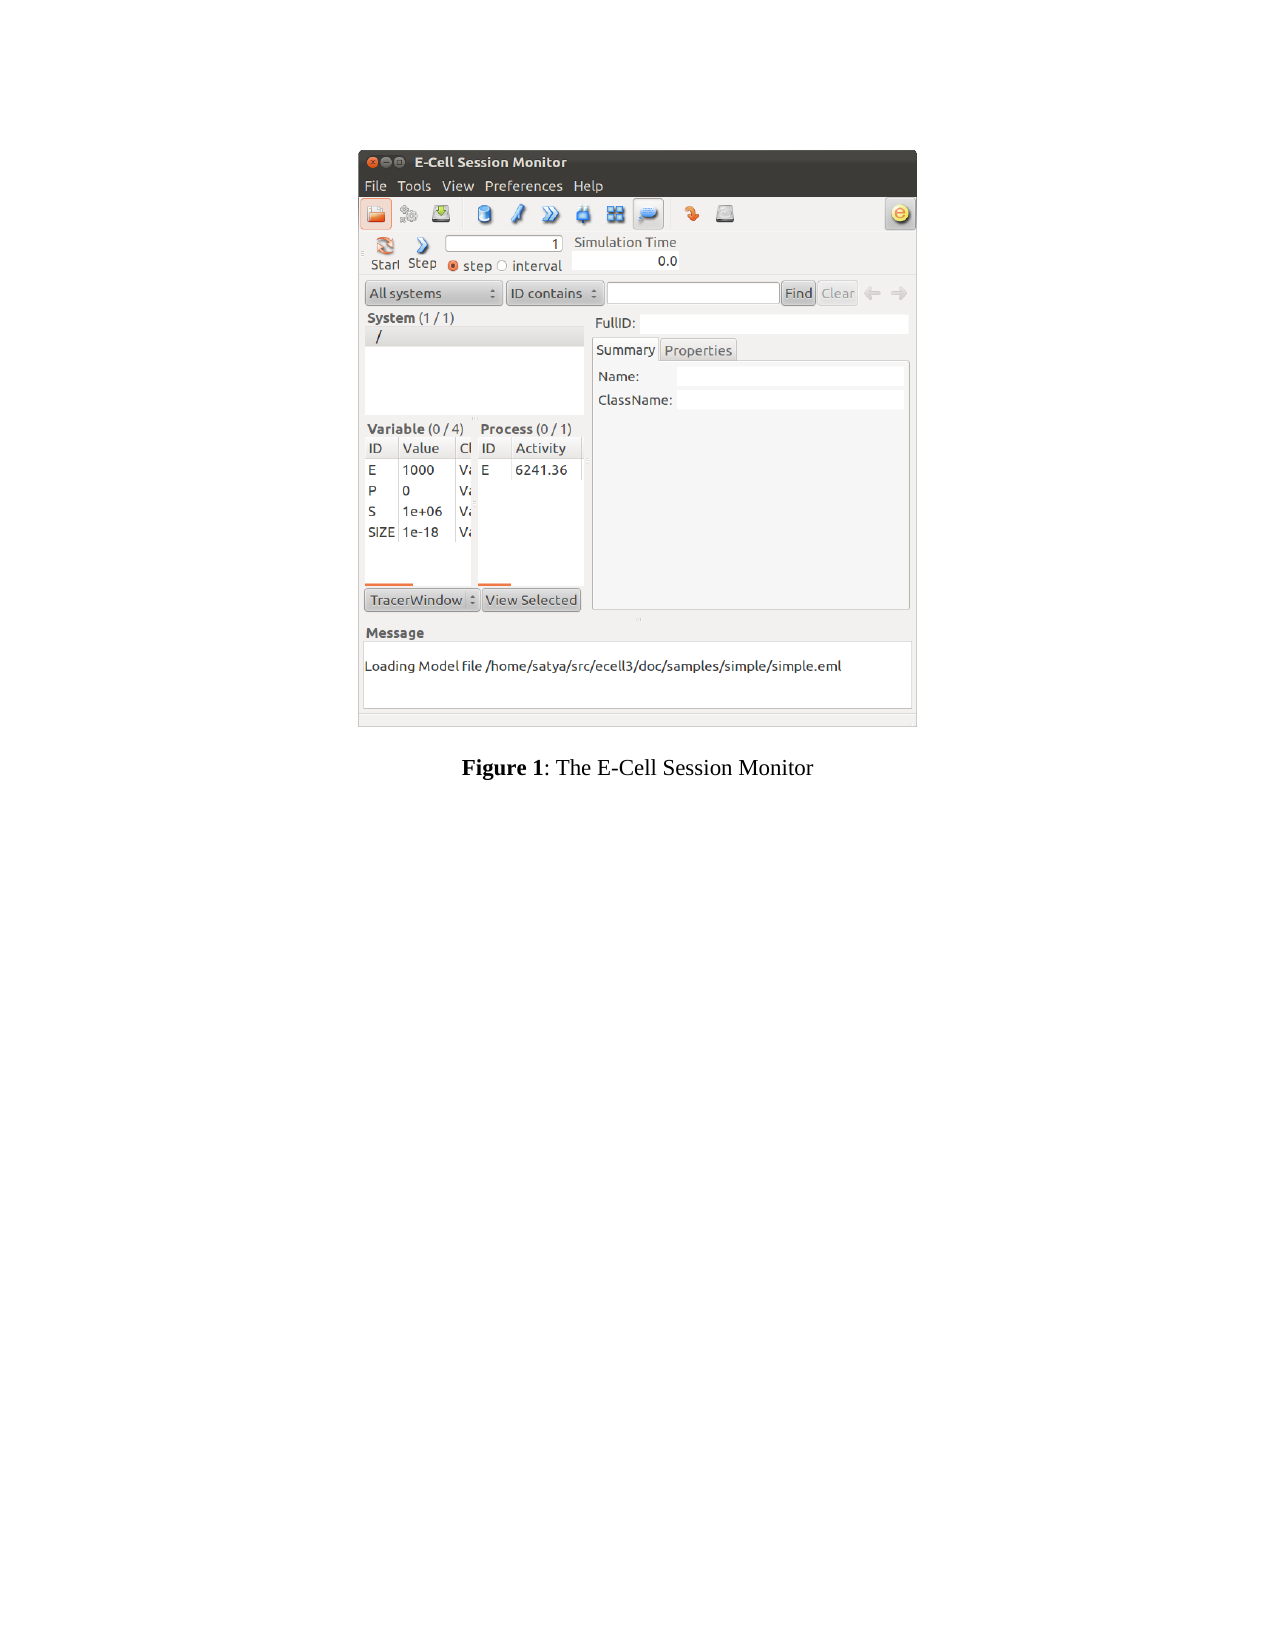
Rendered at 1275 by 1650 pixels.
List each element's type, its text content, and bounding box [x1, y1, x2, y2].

text Figure 1: The E-Cell Session Monitor [150, 754, 1125, 781]
picture [358, 150, 917, 727]
